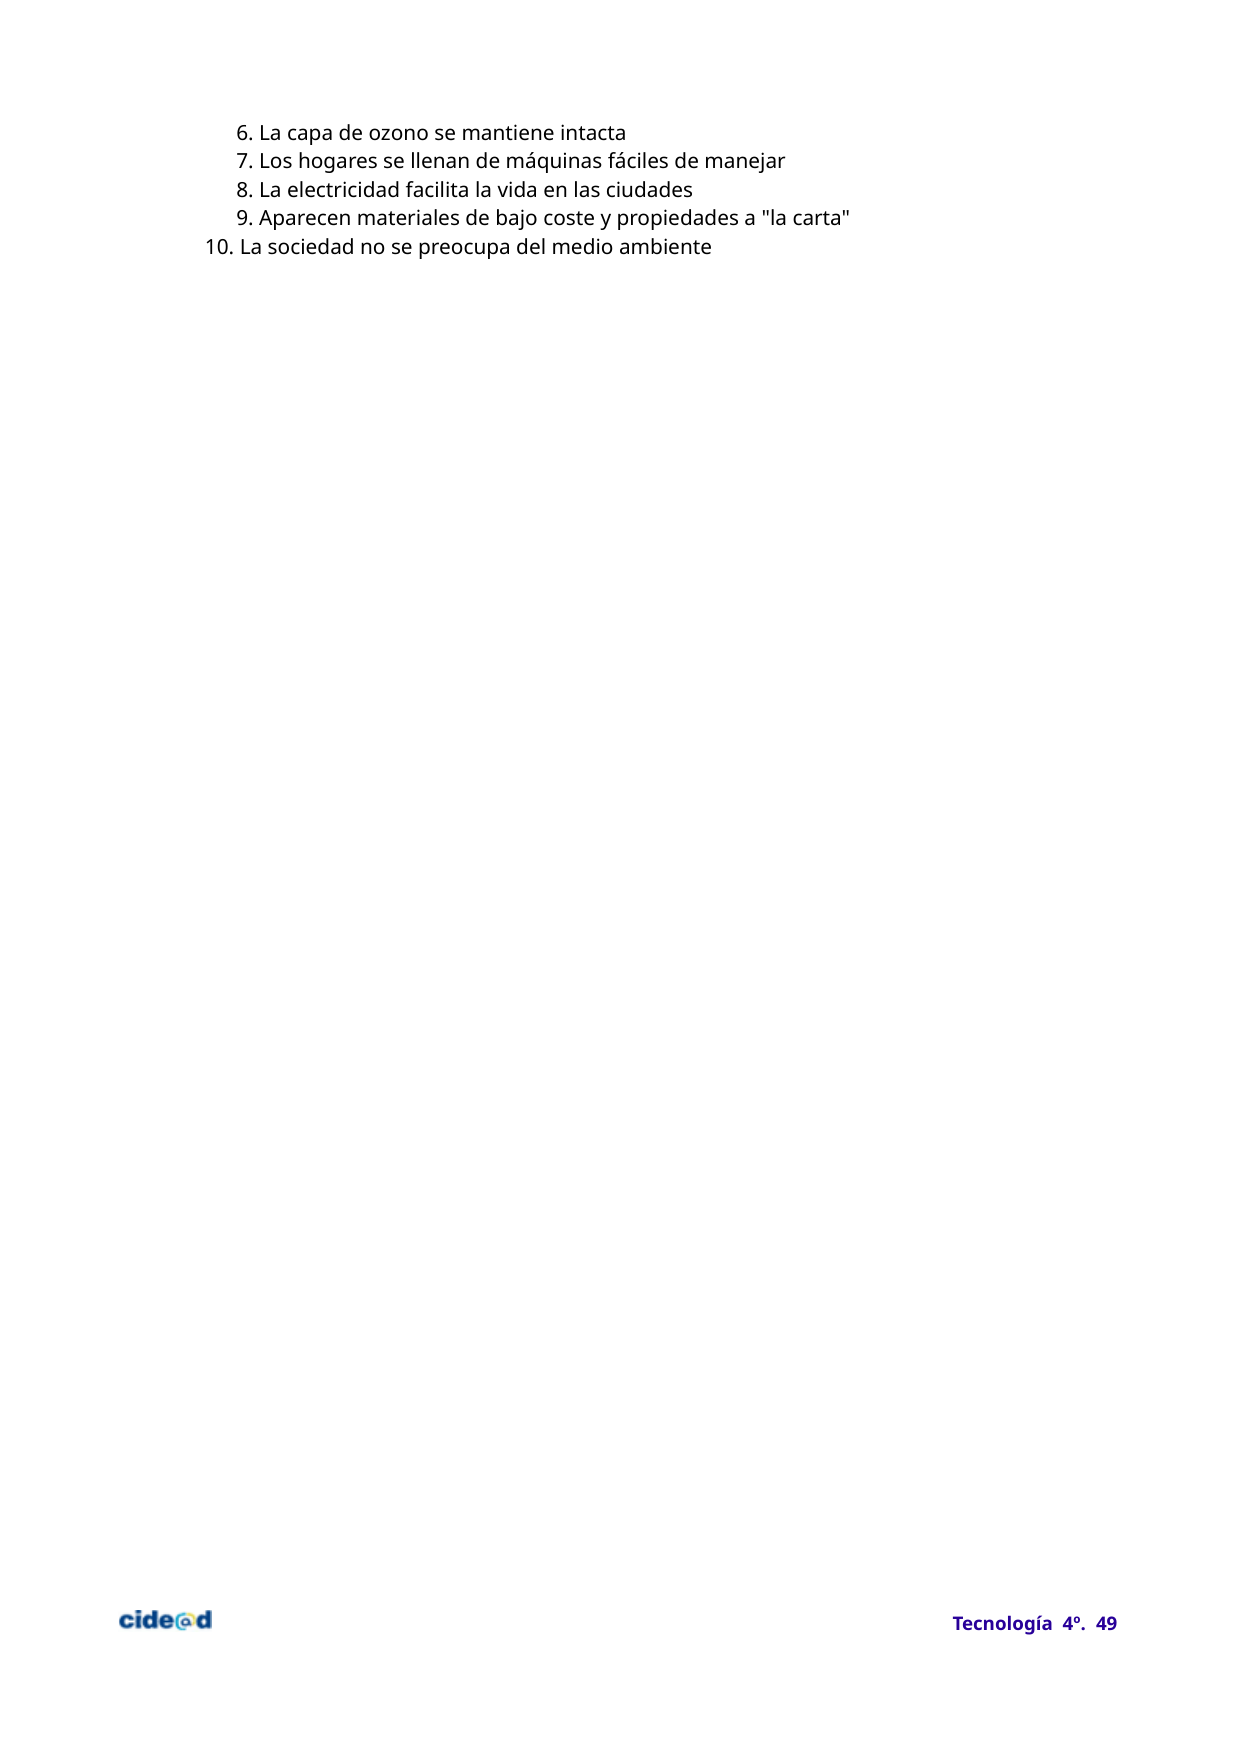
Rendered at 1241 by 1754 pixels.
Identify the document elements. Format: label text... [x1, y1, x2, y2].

picture [118, 1610, 212, 1632]
list 7. Los hogares se llenan de máquinas fáciles de manejar [231, 147, 1122, 175]
list 9. Aparecen materiales de bajo coste y propiedades a "la carta" [231, 203, 1122, 232]
list 8. La electricidad facilita la vida en las ciudades [231, 175, 1122, 203]
list 6. La capa de ozono se mantiene intacta [231, 118, 1122, 147]
list 10. La sociedad no se preocupa del medio ambiente [118, 232, 1122, 260]
